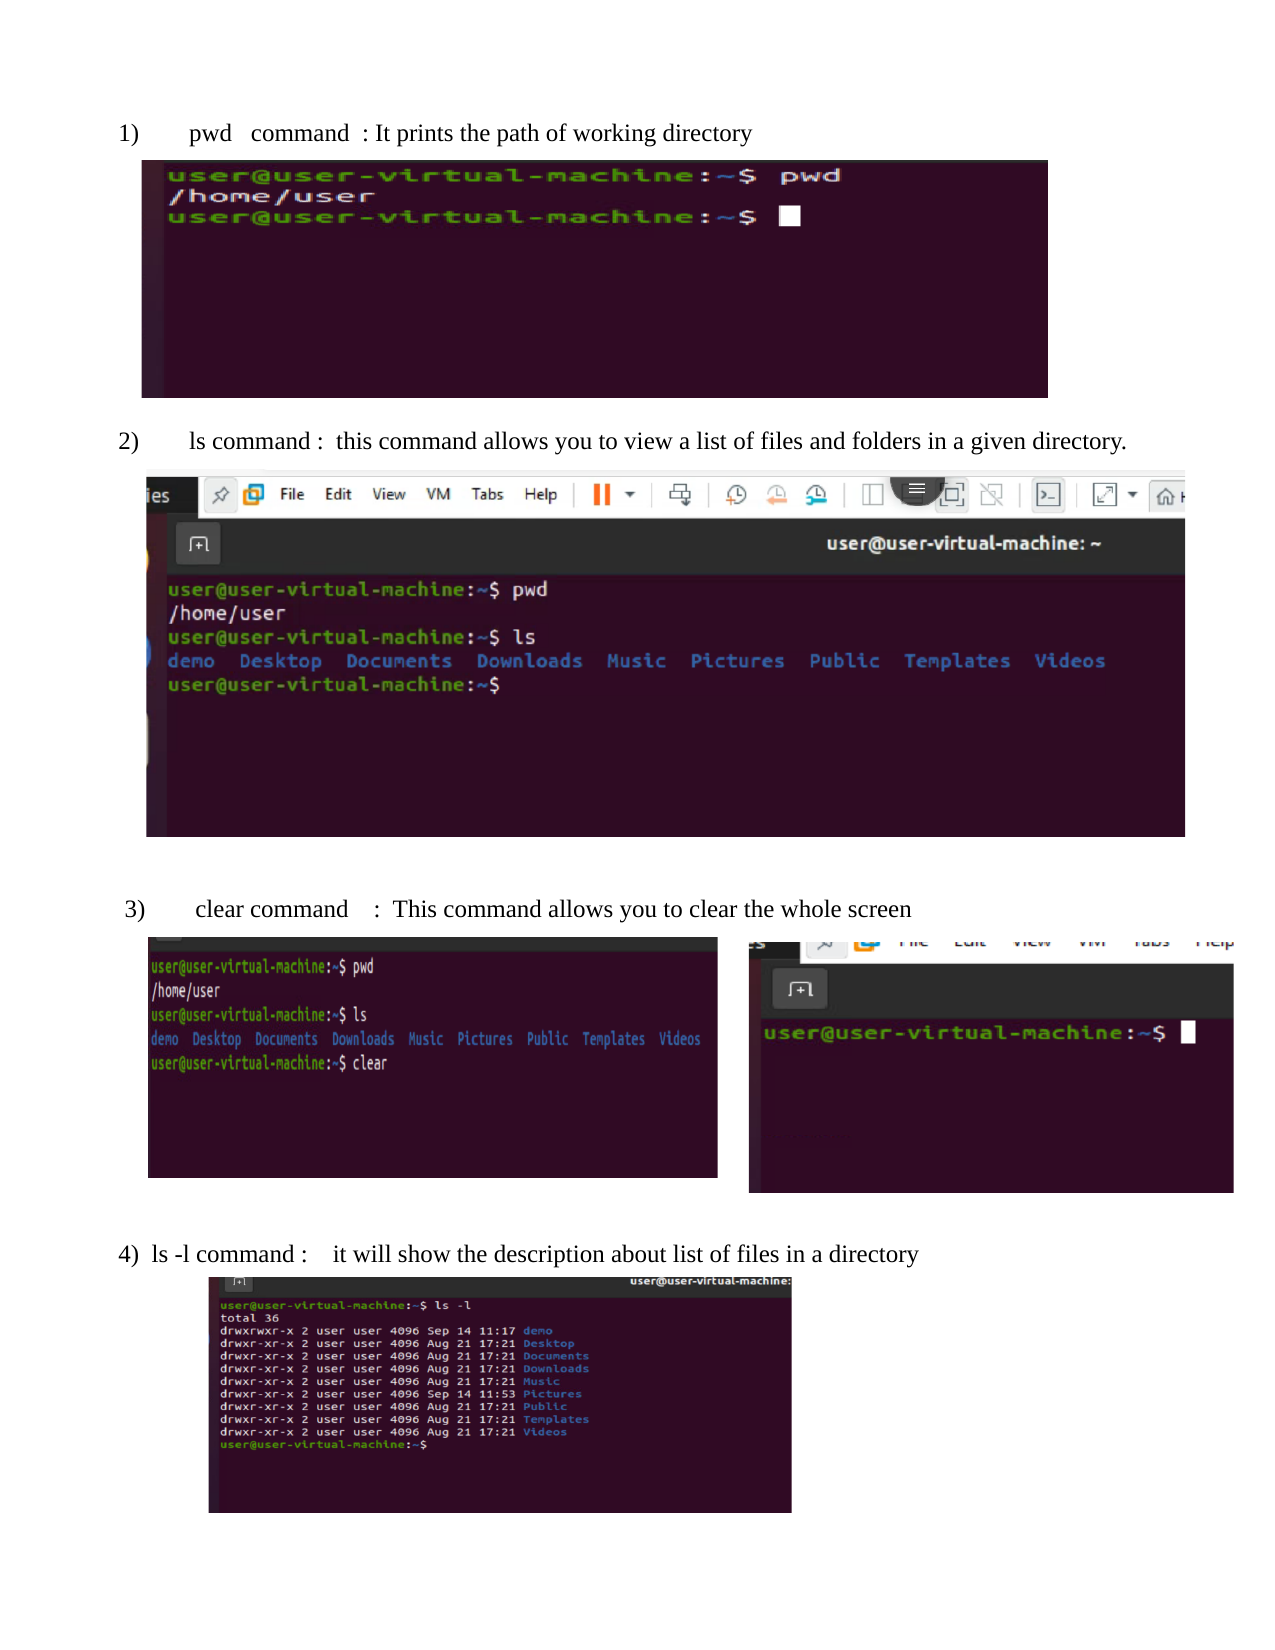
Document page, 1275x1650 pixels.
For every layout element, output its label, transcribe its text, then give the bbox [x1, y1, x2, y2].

picture [148, 937, 718, 1178]
picture [748, 942, 1234, 1193]
picture [208, 1277, 792, 1513]
picture [146, 469, 1186, 837]
text 4) ls -l command : it will show the description about list of files in a directory [118, 1239, 1157, 1268]
text 2) ls command : this command allows you to view a list of files and folders in a given directory. [118, 426, 1157, 455]
text 3) clear command : This command allows you to clear the whole screen [118, 894, 1157, 923]
picture [141, 160, 1048, 398]
text 1) pwd command : It prints the path of working directory [118, 118, 1157, 147]
